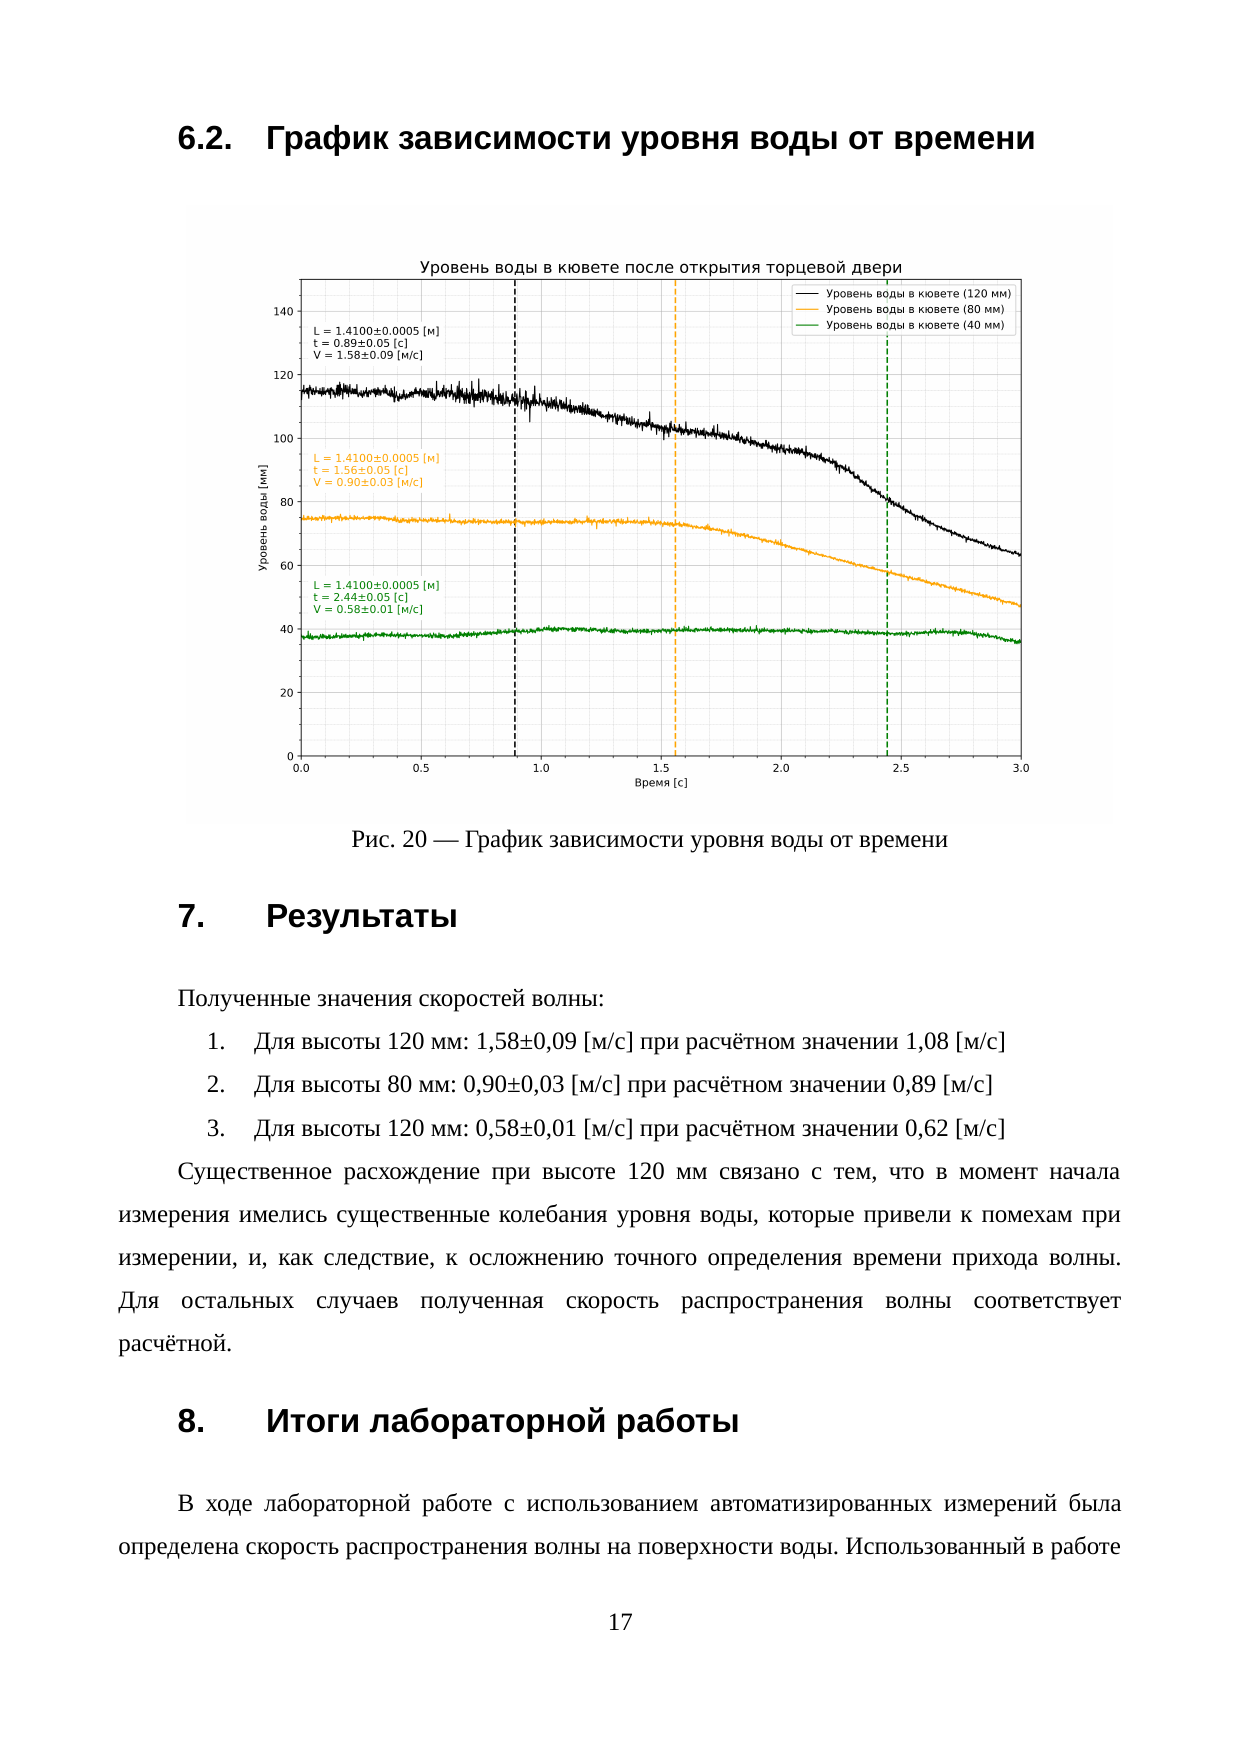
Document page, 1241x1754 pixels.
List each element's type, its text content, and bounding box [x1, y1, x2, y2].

picture [185, 205, 1114, 824]
text Рис. 20 — График зависимости уровня воды от времени [118, 824, 1122, 852]
subtitle Итоги лабораторной работы [118, 1401, 1122, 1439]
list Для высоты 120 мм: 1,58±0,09 [м/c] при расчётном значении 1,08 [м/c] [207, 1026, 1122, 1055]
subtitle Результаты [118, 896, 1122, 935]
subtitle График зависимости уровня воды от времени [118, 118, 1122, 157]
text В ходе лабораторной работе с использованием автоматизированных измерений была определена скорость распространения волны на поверхности воды. Использованный в работе [118, 1488, 1122, 1560]
text Существенное расхождение при высоте 120 мм связано с тем, что в момент начала измерения имелись существенные колебания уровня воды, которые привели к помехам при измерении, и, как следствие, к осложнению точного определения времени прихода волны. Для остальных случаев полученная скорость распространения волны соответствует расчётной. [118, 1156, 1122, 1357]
text Полученные значения скоростей волны: [118, 983, 1122, 1012]
list Для высоты 80 мм: 0,90±0,03 [м/c] при расчётном значении 0,89 [м/c] [207, 1069, 1122, 1098]
list Для высоты 120 мм: 0,58±0,01 [м/c] при расчётном значении 0,62 [м/c] [207, 1113, 1122, 1141]
